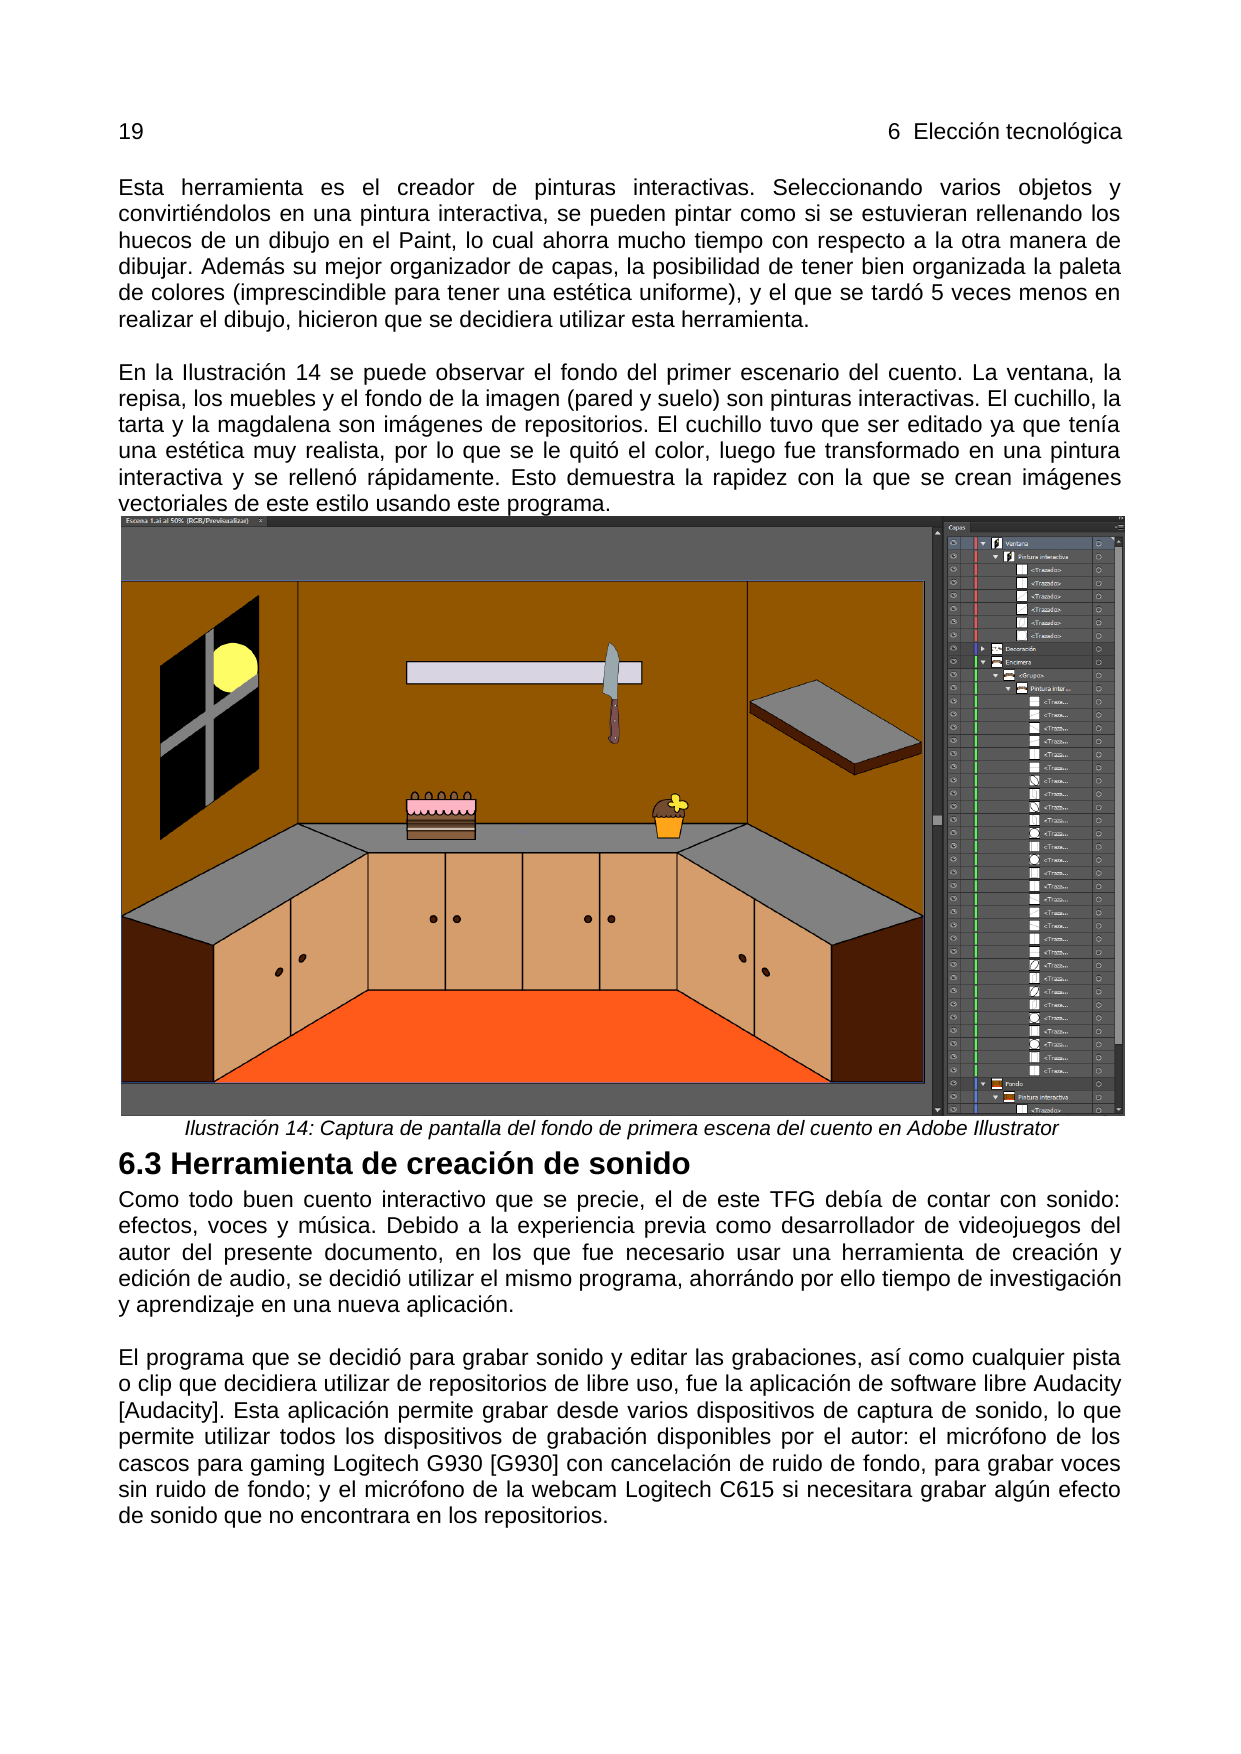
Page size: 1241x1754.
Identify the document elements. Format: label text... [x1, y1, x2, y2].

text Como todo buen cuento interactivo que se precie, el de este TFG debía de contar con sonido: efectos, voces y música. Debido a la experiencia previa como desarrollador de videojuegos del autor del presente documento, en los que fue necesario usar una herramienta de creación y edición de audio, se decidió utilizar el mismo programa, ahorrándo por ello tiempo de investigación y aprendizaje en una nueva aplicación. [118, 1186, 1122, 1318]
picture [121, 516, 1125, 1116]
text En la Ilustración 14 se puede observar el fondo del primer escenario del cuento. La ventana, la repisa, los muebles y el fondo de la imagen (pared y suelo) son pinturas interactivas. El cuchillo, la tarta y la magdalena son imágenes de repositorios. El cuchillo tuvo que ser editado ya que tenía una estética muy realista, por lo que se le quitó el color, luego fue transformado en una pintura interactiva y se rellenó rápidamente. Esto demuestra la rapidez con la que se crean imágenes vectoriales de este estilo usando este programa. [118, 358, 1122, 517]
text Ilustración 14: Captura de pantalla del fondo de primera escena del cuento en Adobe Illustrator [121, 1116, 1125, 1139]
subtitle Herramienta de creación de sonido [118, 537, 1122, 1181]
text Esta herramienta es el creador de pinturas interactivas. Seleccionando varios objetos y convirtiéndolos en una pintura interactiva, se pueden pintar como si se estuvieran rellenando los huecos de un dibujo en el Paint, lo cual ahorra mucho tiempo con respecto a la otra manera de dibujar. Además su mejor organizador de capas, la posibilidad de tener bien organizada la paleta de colores (imprescindible para tener una estética uniforme), y el que se tardó 5 veces menos en realizar el dibujo, hicieron que se decidiera utilizar esta herramienta. [118, 174, 1122, 332]
text El programa que se decidió para grabar sonido y editar las grabaciones, así como cualquier pista o clip que decidiera utilizar de repositorios de libre uso, fue la aplicación de software libre Audacity [Audacity]. Esta aplicación permite grabar desde varios dispositivos de captura de sonido, lo que permite utilizar todos los dispositivos de grabación disponibles por el autor: el micrófono de los cascos para gaming Logitech G930 [G930] con cancelación de ruido de fondo, para grabar voces sin ruido de fondo; y el micrófono de la webcam Logitech C615 si necesitara grabar algún efecto de sonido que no encontrara en los repositorios. [118, 1344, 1122, 1528]
